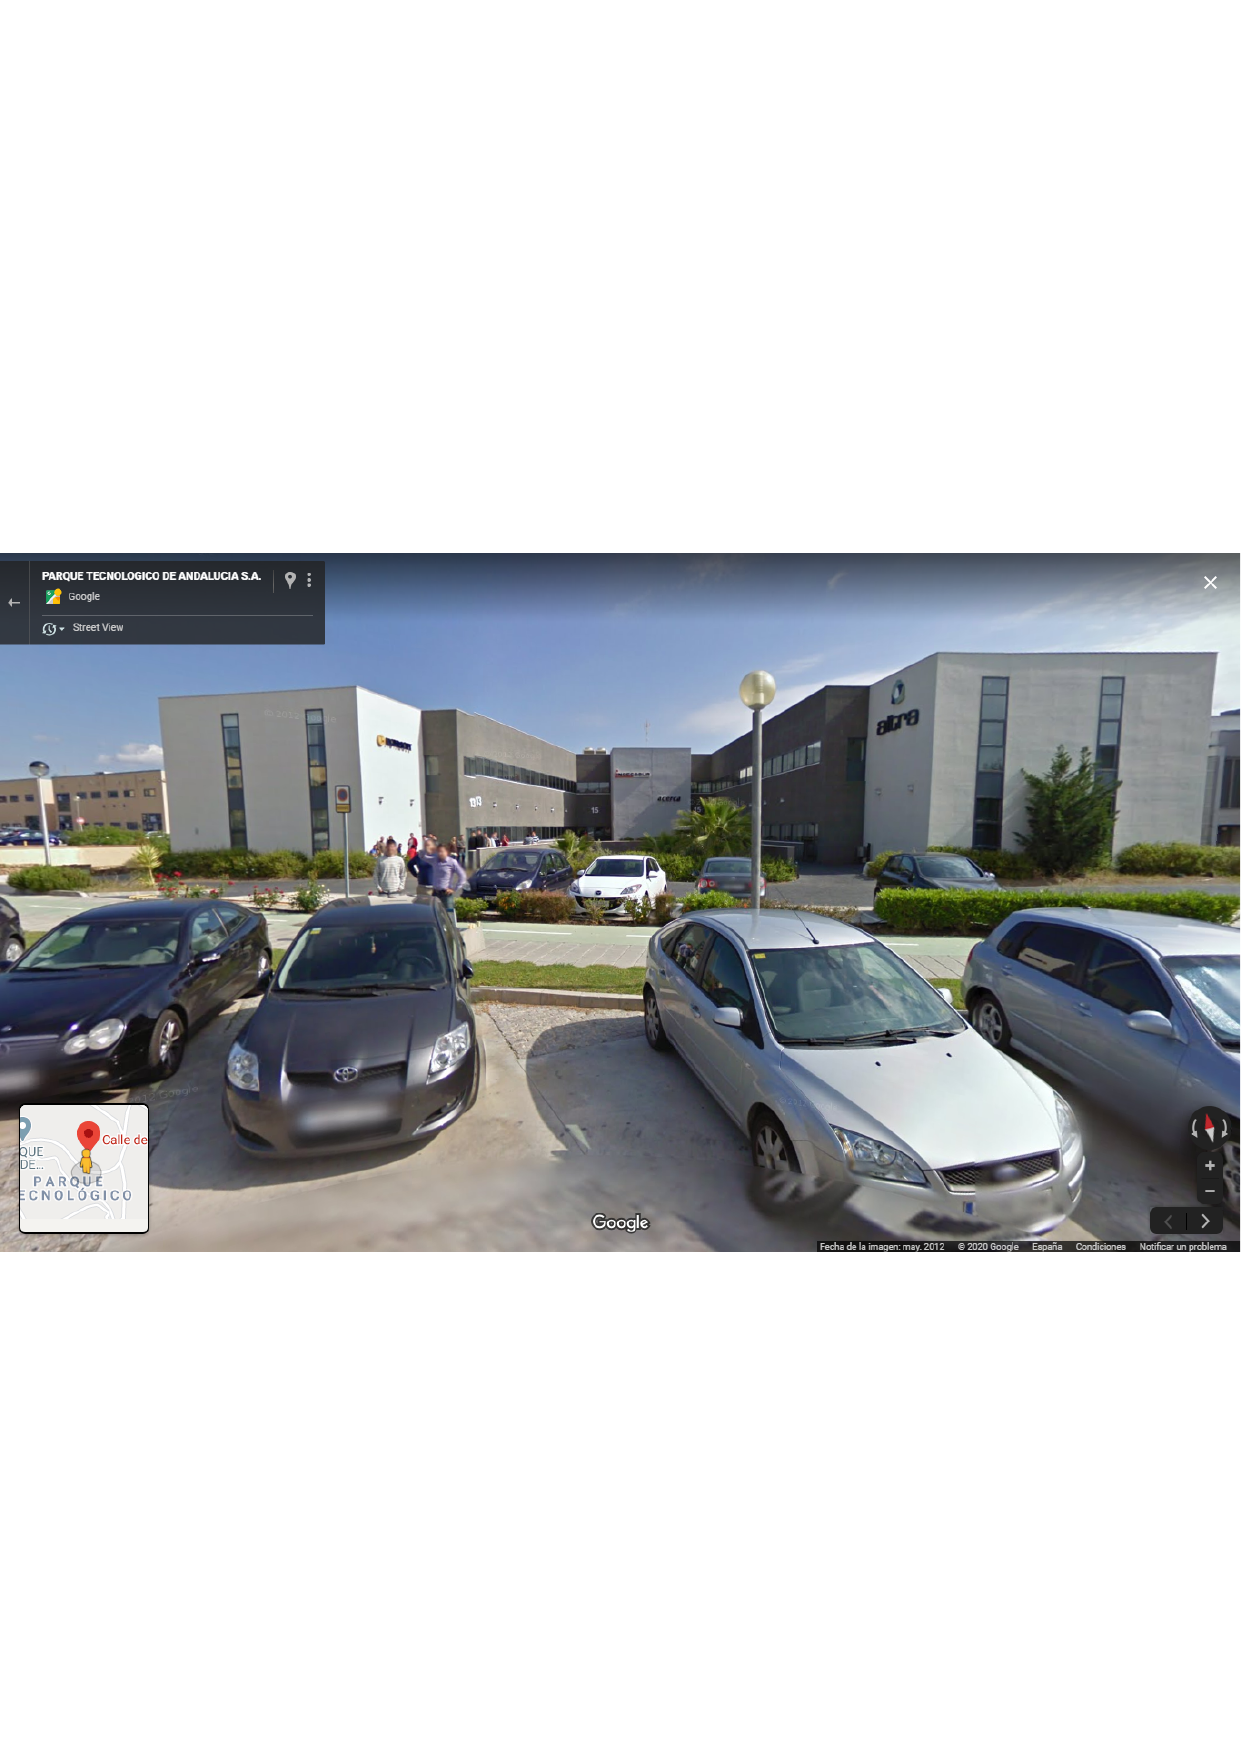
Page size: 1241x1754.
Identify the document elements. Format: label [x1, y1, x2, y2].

picture [0, 553, 1241, 1252]
